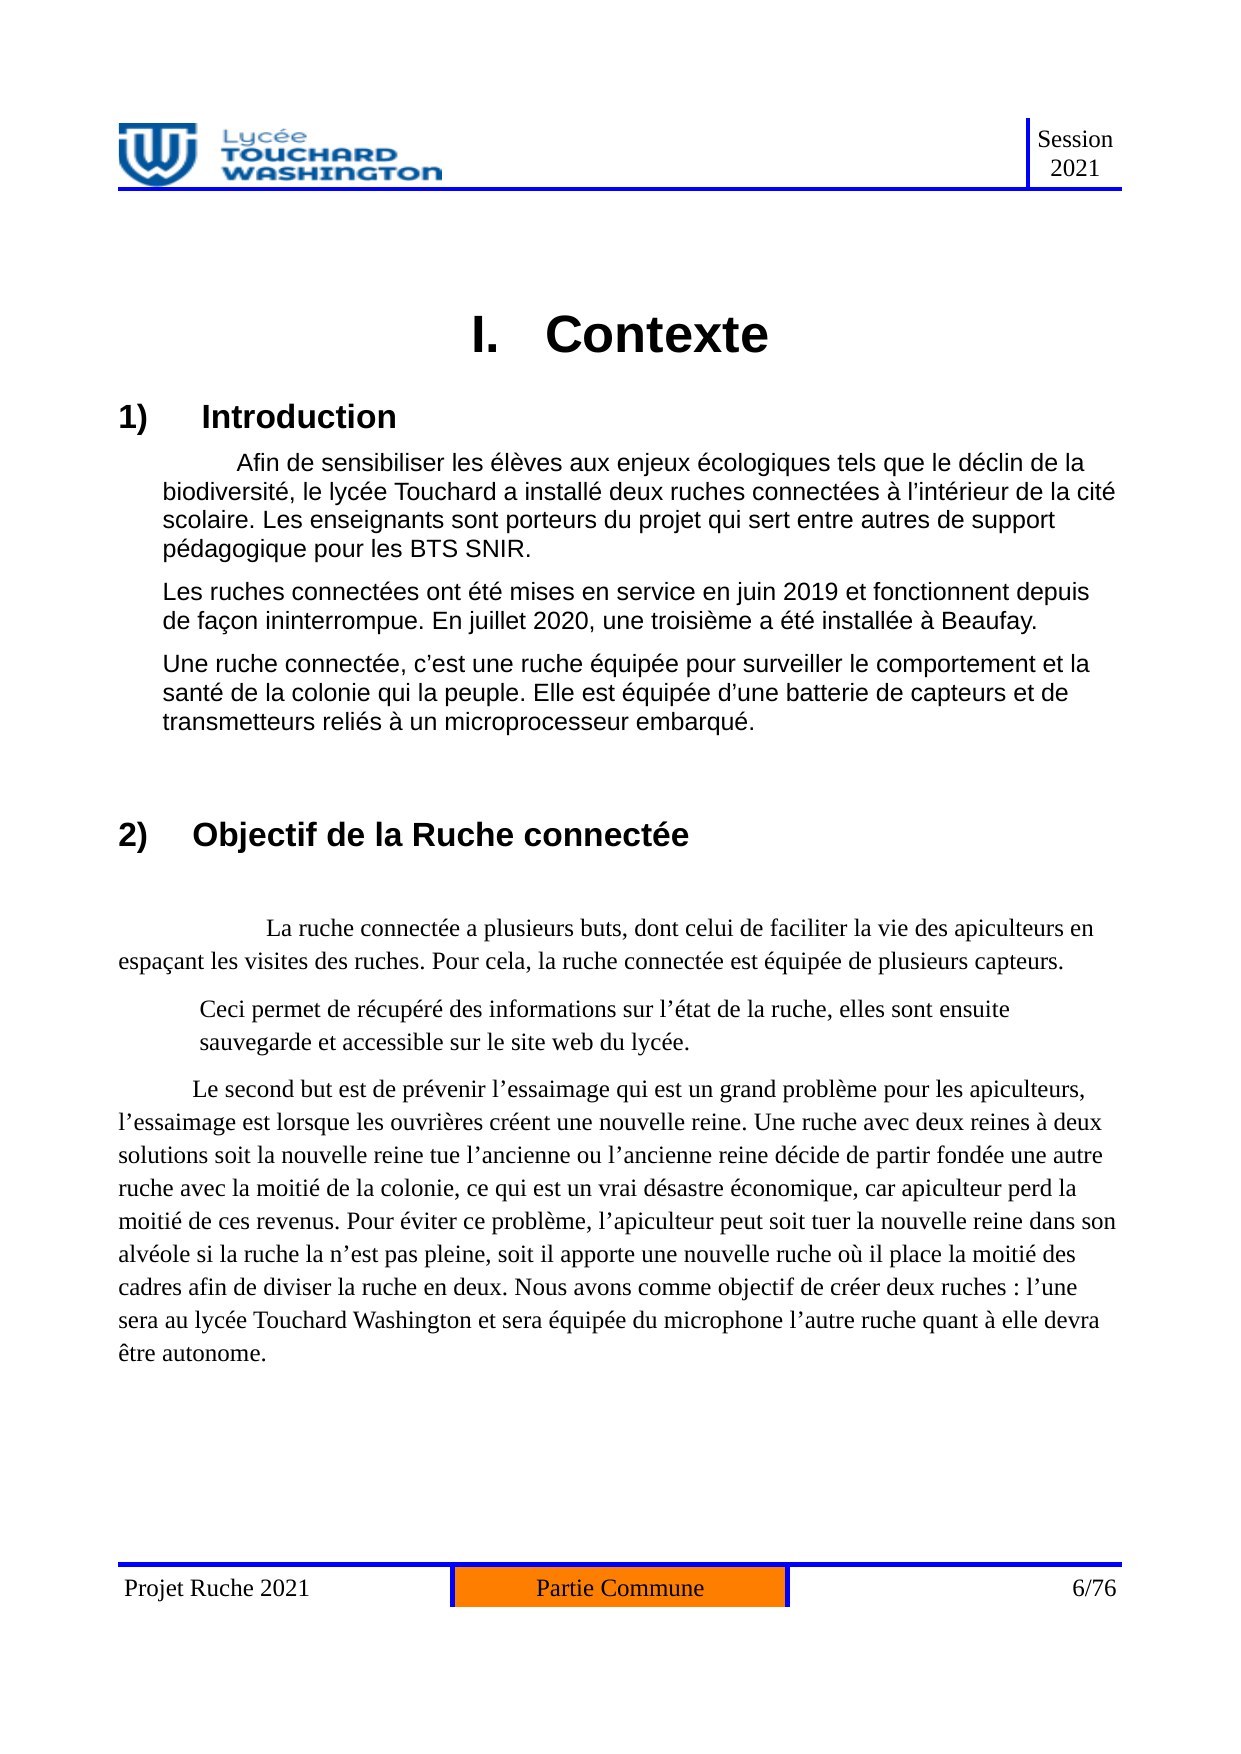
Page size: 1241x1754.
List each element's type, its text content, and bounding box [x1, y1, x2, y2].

subtitle Contexte [118, 303, 1122, 363]
subtitle Introduction [118, 397, 1122, 435]
text La ruche connectée a plusieurs buts, dont celui de faciliter la vie des apiculteurs en espaçant les visites des ruches. Pour cela, la ruche connectée est équipée de plusieurs capteurs. [118, 913, 1122, 975]
picture [118, 123, 442, 187]
text Le second but est de prévenir l’essaimage qui est un grand problème pour les apiculteurs, l’essaimage est lorsque les ouvrières créent une nouvelle reine. Une ruche avec deux reines à deux solutions soit la nouvelle reine tue l’ancienne ou l’ancienne reine décide de partir fondée une autre ruche avec la moitié de la colonie, ce qui est un vrai désastre économique, car apiculteur perd la moitié de ces revenus. Pour éviter ce problème, l’apiculteur peut soit tuer la nouvelle reine dans son alvéole si la ruche la n’est pas pleine, soit il apporte une nouvelle ruche où il place la moitié des cadres afin de diviser la ruche en deux. Nous avons comme objectif de créer deux ruches : l’une sera au lycée Touchard Washington et sera équipée du microphone l’autre ruche quant à elle devra être autonome. [118, 1074, 1122, 1367]
text Afin de sensibiliser les élèves aux enjeux écologiques tels que le déclin de la biodiversité, le lycée Touchard a installé deux ruches connectées à l’intérieur de la cité scolaire. Les enseignants sont porteurs du projet qui sert entre autres de support pédagogique pour les BTS SNIR. [162, 448, 1122, 563]
text Les ruches connectées ont été mises en service en juin 2019 et fonctionnent depuis de façon ininterrompue. En juillet 2020, une troisième a été installée à Beaufay. [162, 577, 1122, 635]
list Ceci permet de récupéré des informations sur l’état de la ruche, elles sont ensuite sauvegarde et accessible sur le site web du lycée. [162, 994, 1122, 1056]
subtitle Objectif de la Ruche connectée [118, 814, 1122, 853]
text Une ruche connectée, c’est une ruche équipée pour surveiller le comportement et la santé de la colonie qui la peuple. Elle est équipée d’une batterie de capteurs et de transmetteurs reliés à un microprocesseur embarqué. [162, 649, 1122, 736]
